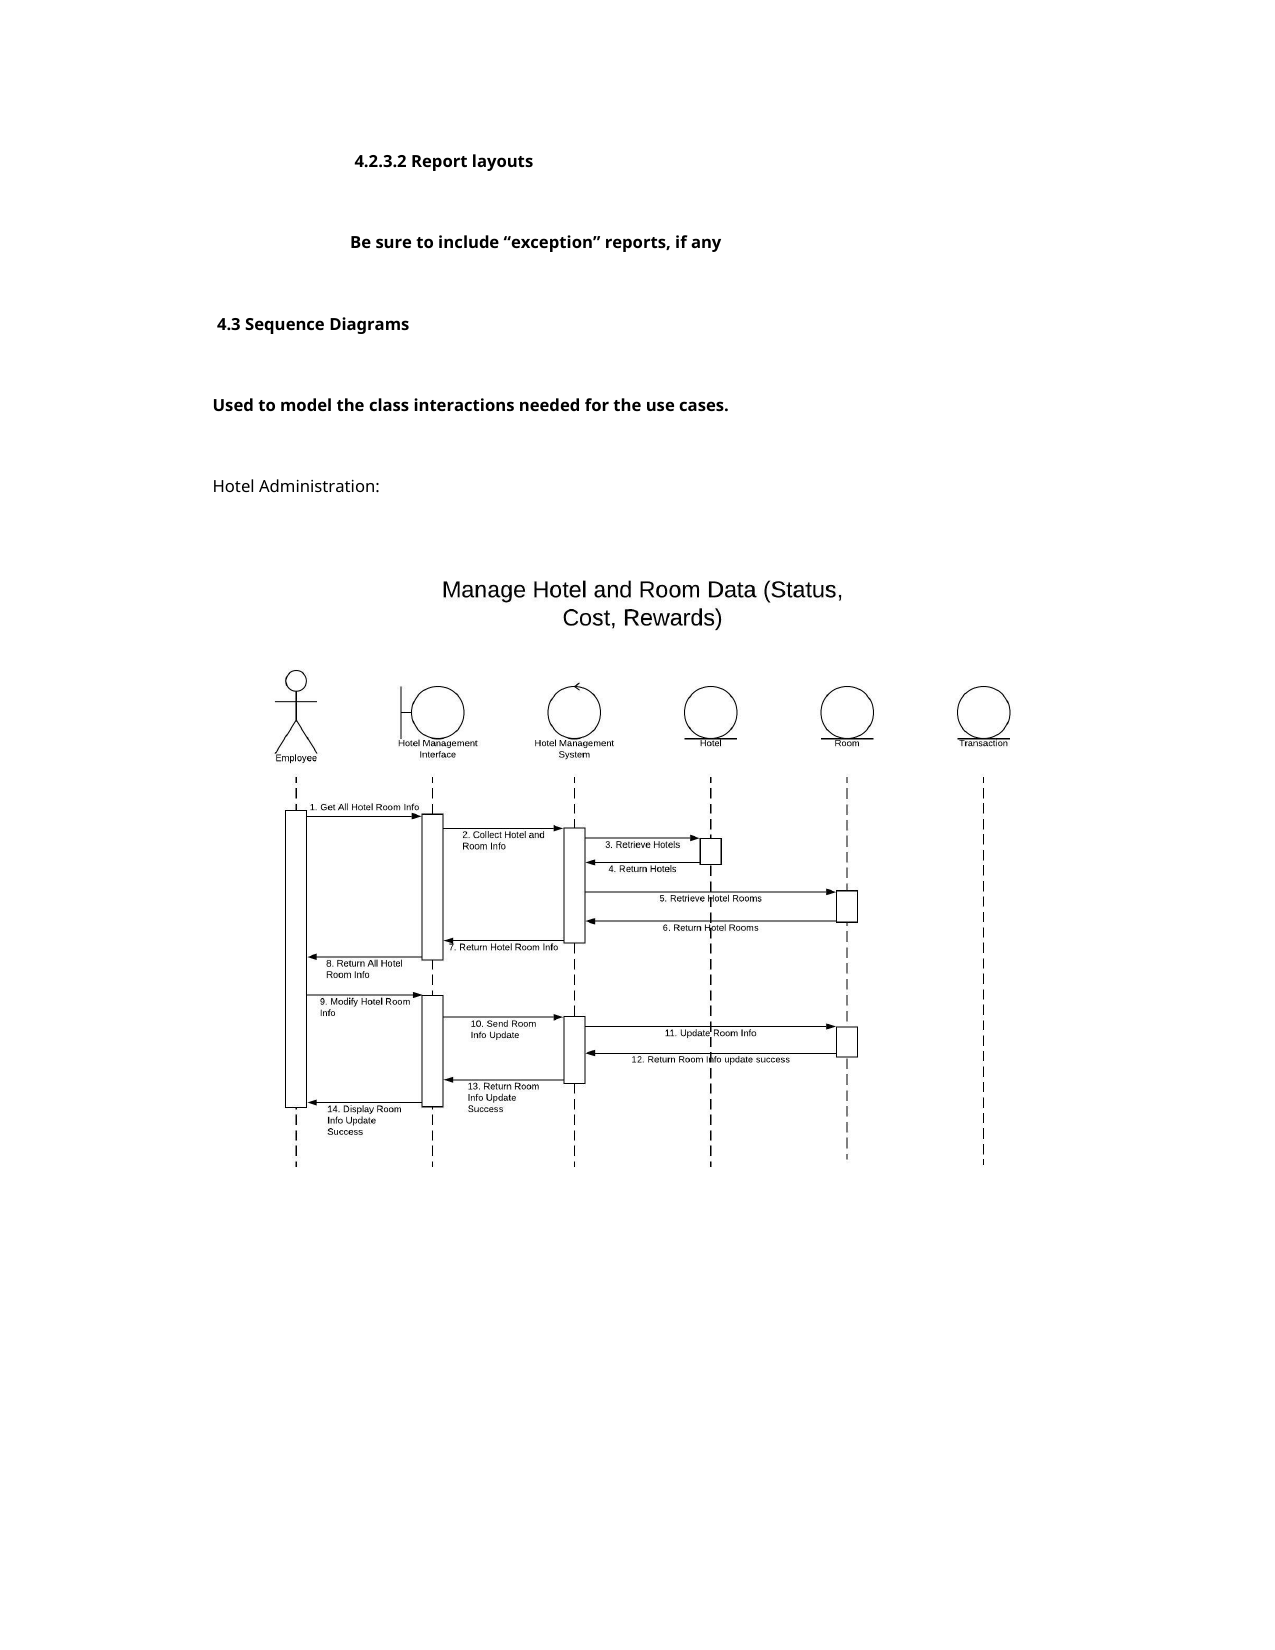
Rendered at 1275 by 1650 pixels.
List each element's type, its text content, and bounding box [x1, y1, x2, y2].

subtitle 4.2.3.2 Report layouts [275, 150, 1125, 173]
subtitle Be sure to include “exception” reports, if any [275, 231, 1125, 254]
subtitle 4.3 Sequence Diagrams [212, 312, 1125, 335]
subtitle Hotel Administration: [212, 474, 1125, 497]
subtitle Used to model the class interactions needed for the use cases. [212, 393, 1125, 416]
